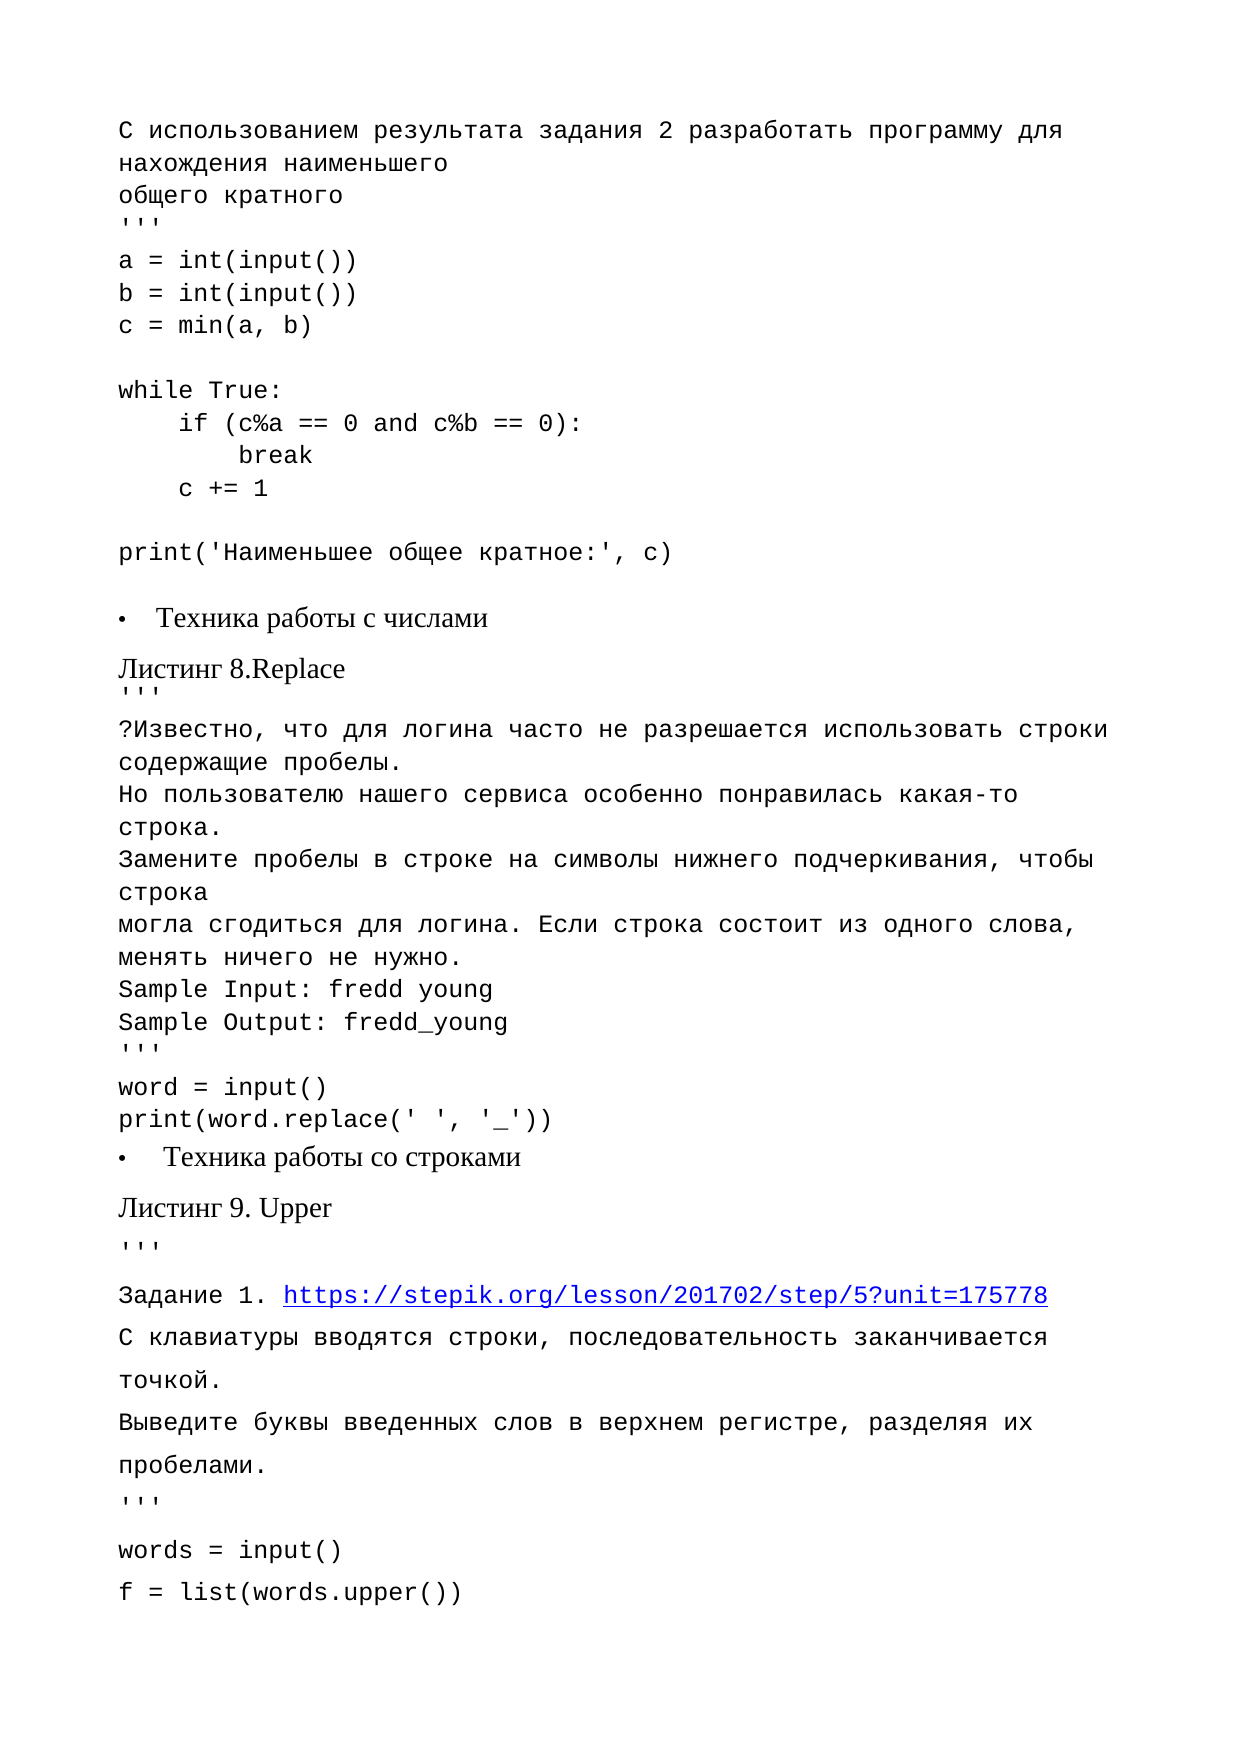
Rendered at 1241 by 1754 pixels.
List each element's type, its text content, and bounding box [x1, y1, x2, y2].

text ''' [118, 1240, 1122, 1268]
text Задание 1. https://stepik.org/lesson/201702/step/5?unit=175778 С клавиатуры вводятся строки, последовательность заканчивается точкой. Выведите буквы введенных слов в верхнем регистре, разделяя их пробелами. [118, 1282, 1122, 1481]
text break [118, 443, 1122, 471]
text while True: [118, 378, 1122, 406]
text общего кратного [118, 183, 1122, 211]
list Техника работы с числами [118, 601, 1122, 634]
text Sample Output: fredd_young [118, 1009, 1122, 1038]
text Листинг 9. Upper [118, 1190, 1122, 1223]
text if (с%a == 0 and с%b == 0): [118, 410, 1122, 439]
text с = min(a, b) [118, 313, 1122, 341]
text С использованием результата задания 2 разработать программу для нахождения наименьшего [118, 118, 1122, 179]
text могла сгодиться для логина. Если строка состоит из одного слова, менять ничего не нужно. [118, 912, 1122, 973]
text print('Наименьшее общее кратное:', с) [118, 540, 1122, 568]
text Замените пробелы в строке на символы нижнего подчеркивания, чтобы строка [118, 847, 1122, 908]
text с += 1 [118, 475, 1122, 504]
text a = int(input()) [118, 248, 1122, 276]
list Техника работы со строками [118, 1139, 1122, 1173]
text word = input() [118, 1074, 1122, 1103]
text ''' [118, 216, 1122, 244]
text ''' [118, 684, 1122, 713]
text Sample Input: fredd young [118, 977, 1122, 1005]
text Но пользователю нашего сервиса особенно понравилась какая-то строка. [118, 782, 1122, 843]
text ''' [118, 1042, 1122, 1070]
text ?Известно, что для логина часто не разрешается использовать строки содержащие пробелы. [118, 717, 1122, 778]
text words = input() f = list(words.upper()) [118, 1537, 1122, 1608]
text b = int(input()) [118, 281, 1122, 309]
text Листинг 8.Replace [118, 651, 1122, 684]
text print(word.replace(' ', '_')) [118, 1107, 1122, 1135]
text ''' [118, 1495, 1122, 1523]
